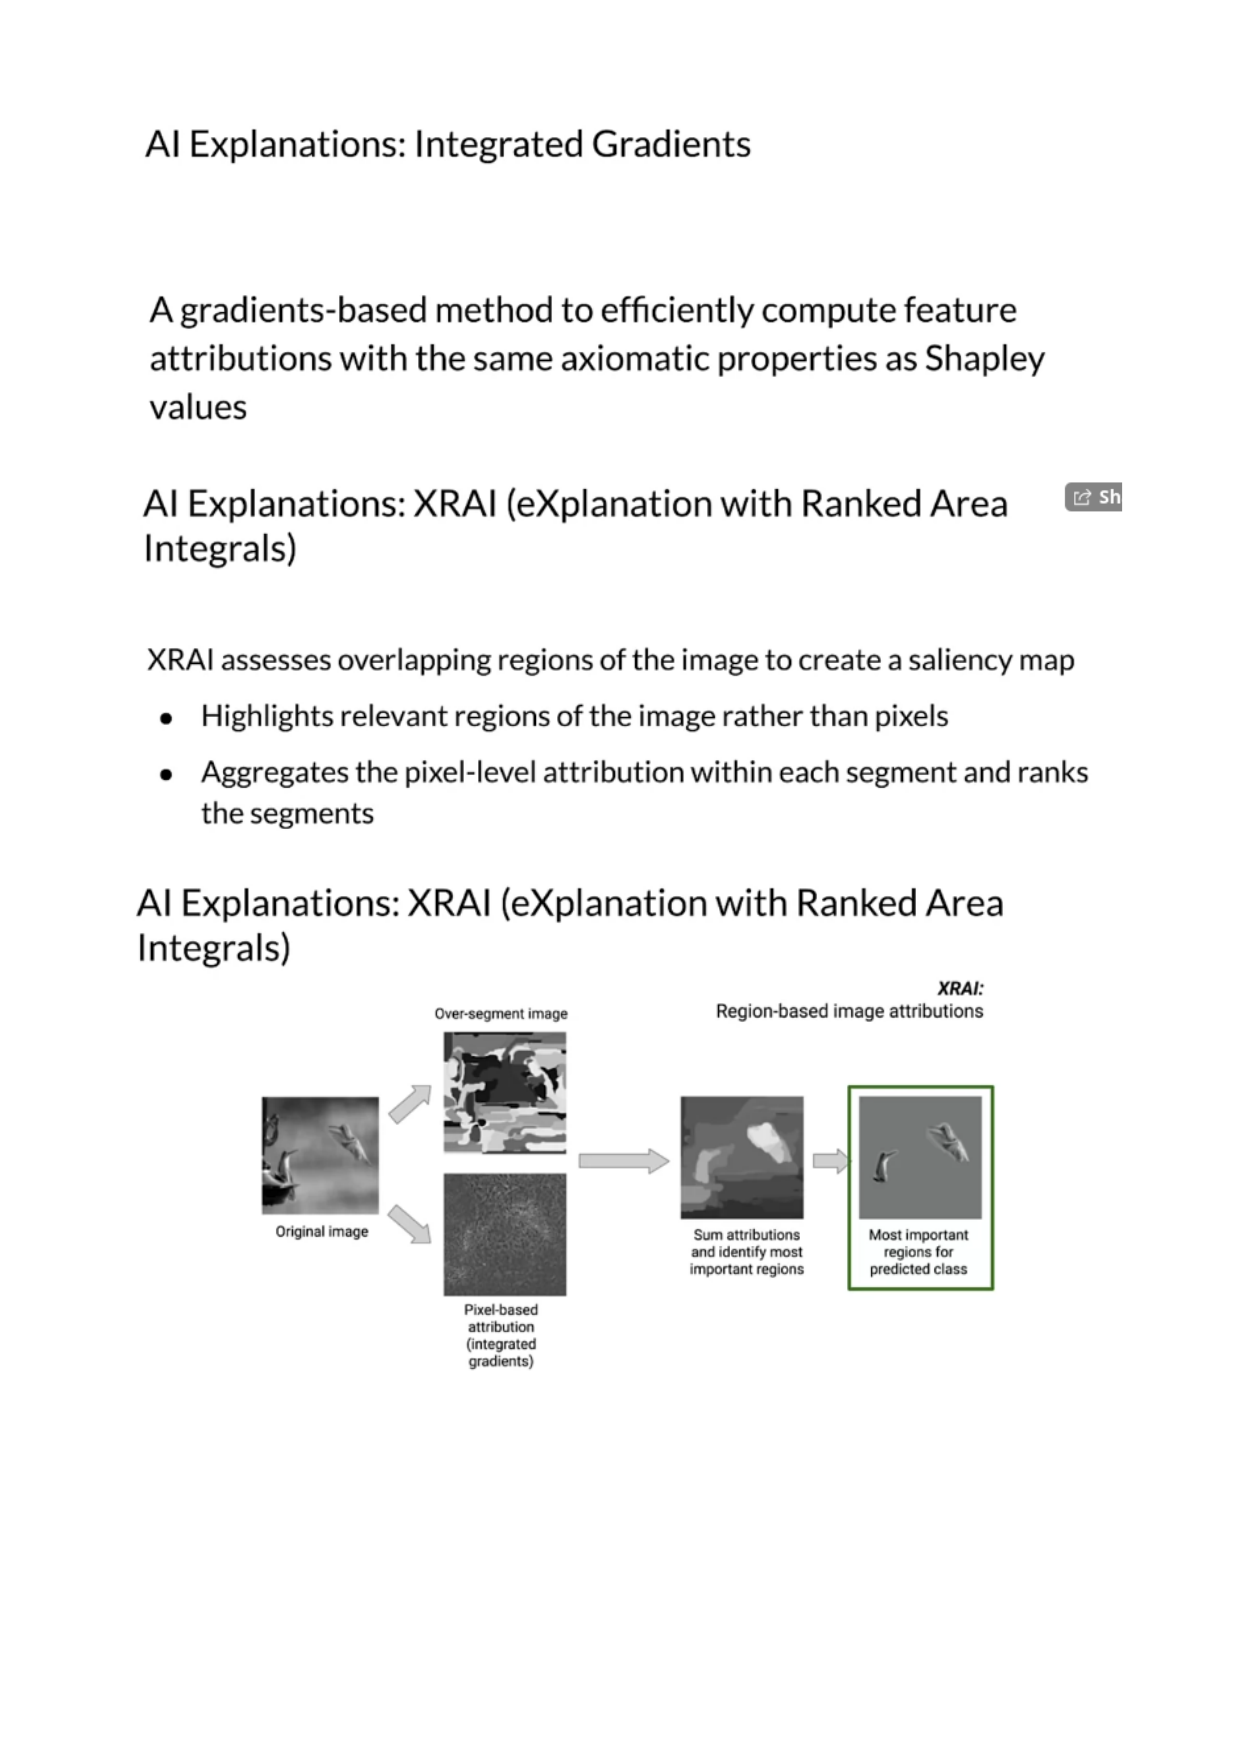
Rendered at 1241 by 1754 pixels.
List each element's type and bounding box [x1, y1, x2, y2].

picture [118, 476, 1123, 846]
picture [118, 874, 1123, 1385]
picture [118, 118, 1123, 448]
